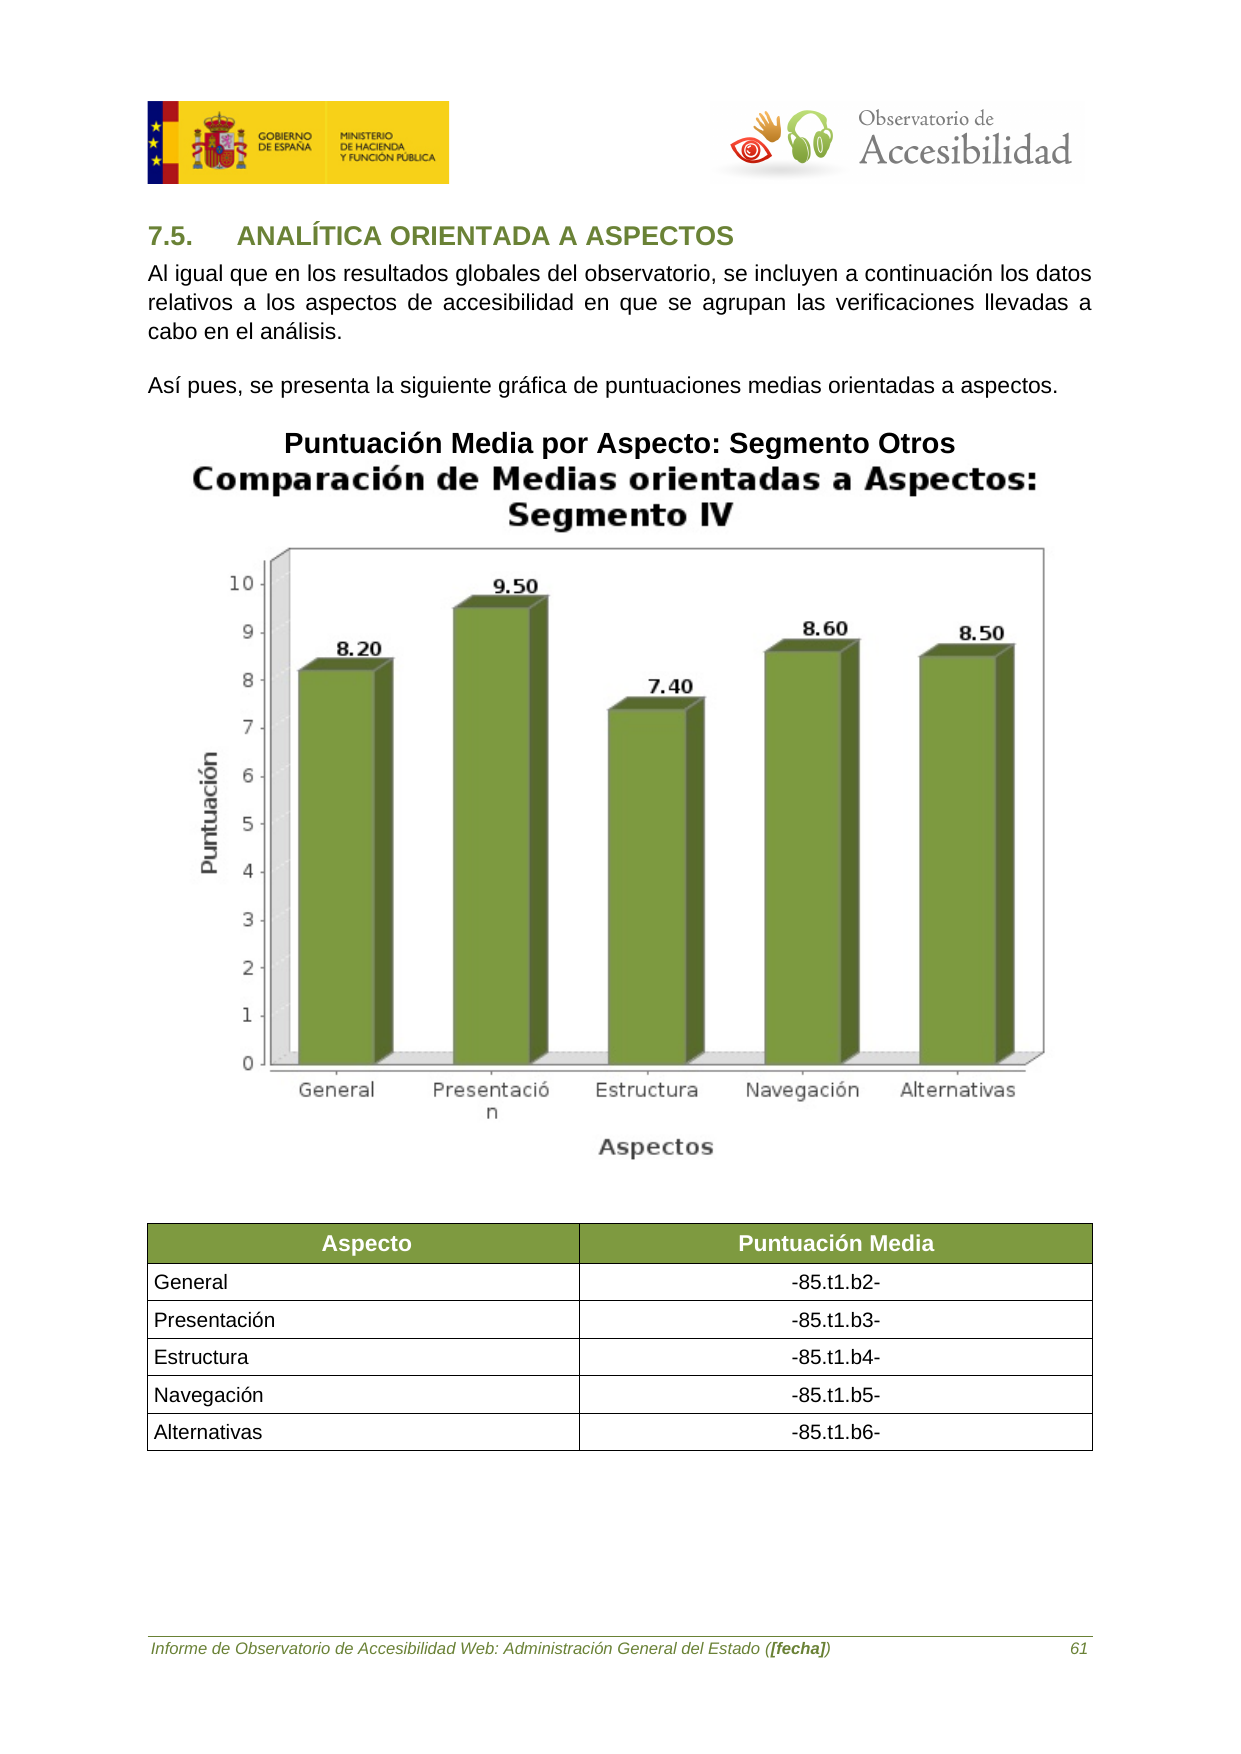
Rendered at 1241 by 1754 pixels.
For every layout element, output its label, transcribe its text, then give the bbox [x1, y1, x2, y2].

table_cell -85.t1.b2- [580, 1264, 1092, 1300]
text Así pues, se presenta la siguiente gráfica de puntuaciones medias orientadas a aspectos. [148, 372, 1092, 398]
table_cell General [148, 1264, 579, 1300]
picture [178, 459, 1062, 1169]
table_cell -85.t1.b3- [580, 1301, 1092, 1338]
text Al igual que en los resultados globales del observatorio, se incluyen a continuación los datos relativos a los aspectos de accesibilidad en que se agrupan las verificaciones llevadas a cabo en el análisis. [148, 260, 1092, 344]
subtitle Analítica orientada a aspectos [148, 220, 1092, 251]
table_cell Presentación [148, 1301, 579, 1338]
table_cell -85.t1.b4- [580, 1339, 1092, 1375]
picture [710, 101, 1086, 184]
picture [147, 101, 450, 184]
text Puntuación Media por Aspecto: Segmento Otros [148, 426, 1092, 460]
table_cell Navegación [148, 1376, 579, 1413]
table_cell -85.t1.b6- [580, 1414, 1092, 1450]
table_cell Alternativas [148, 1414, 579, 1450]
table_cell -85.t1.b5- [580, 1376, 1092, 1413]
table_cell Estructura [148, 1339, 579, 1375]
table_header Aspecto [148, 1224, 579, 1263]
table_header Puntuación Media [580, 1224, 1092, 1263]
